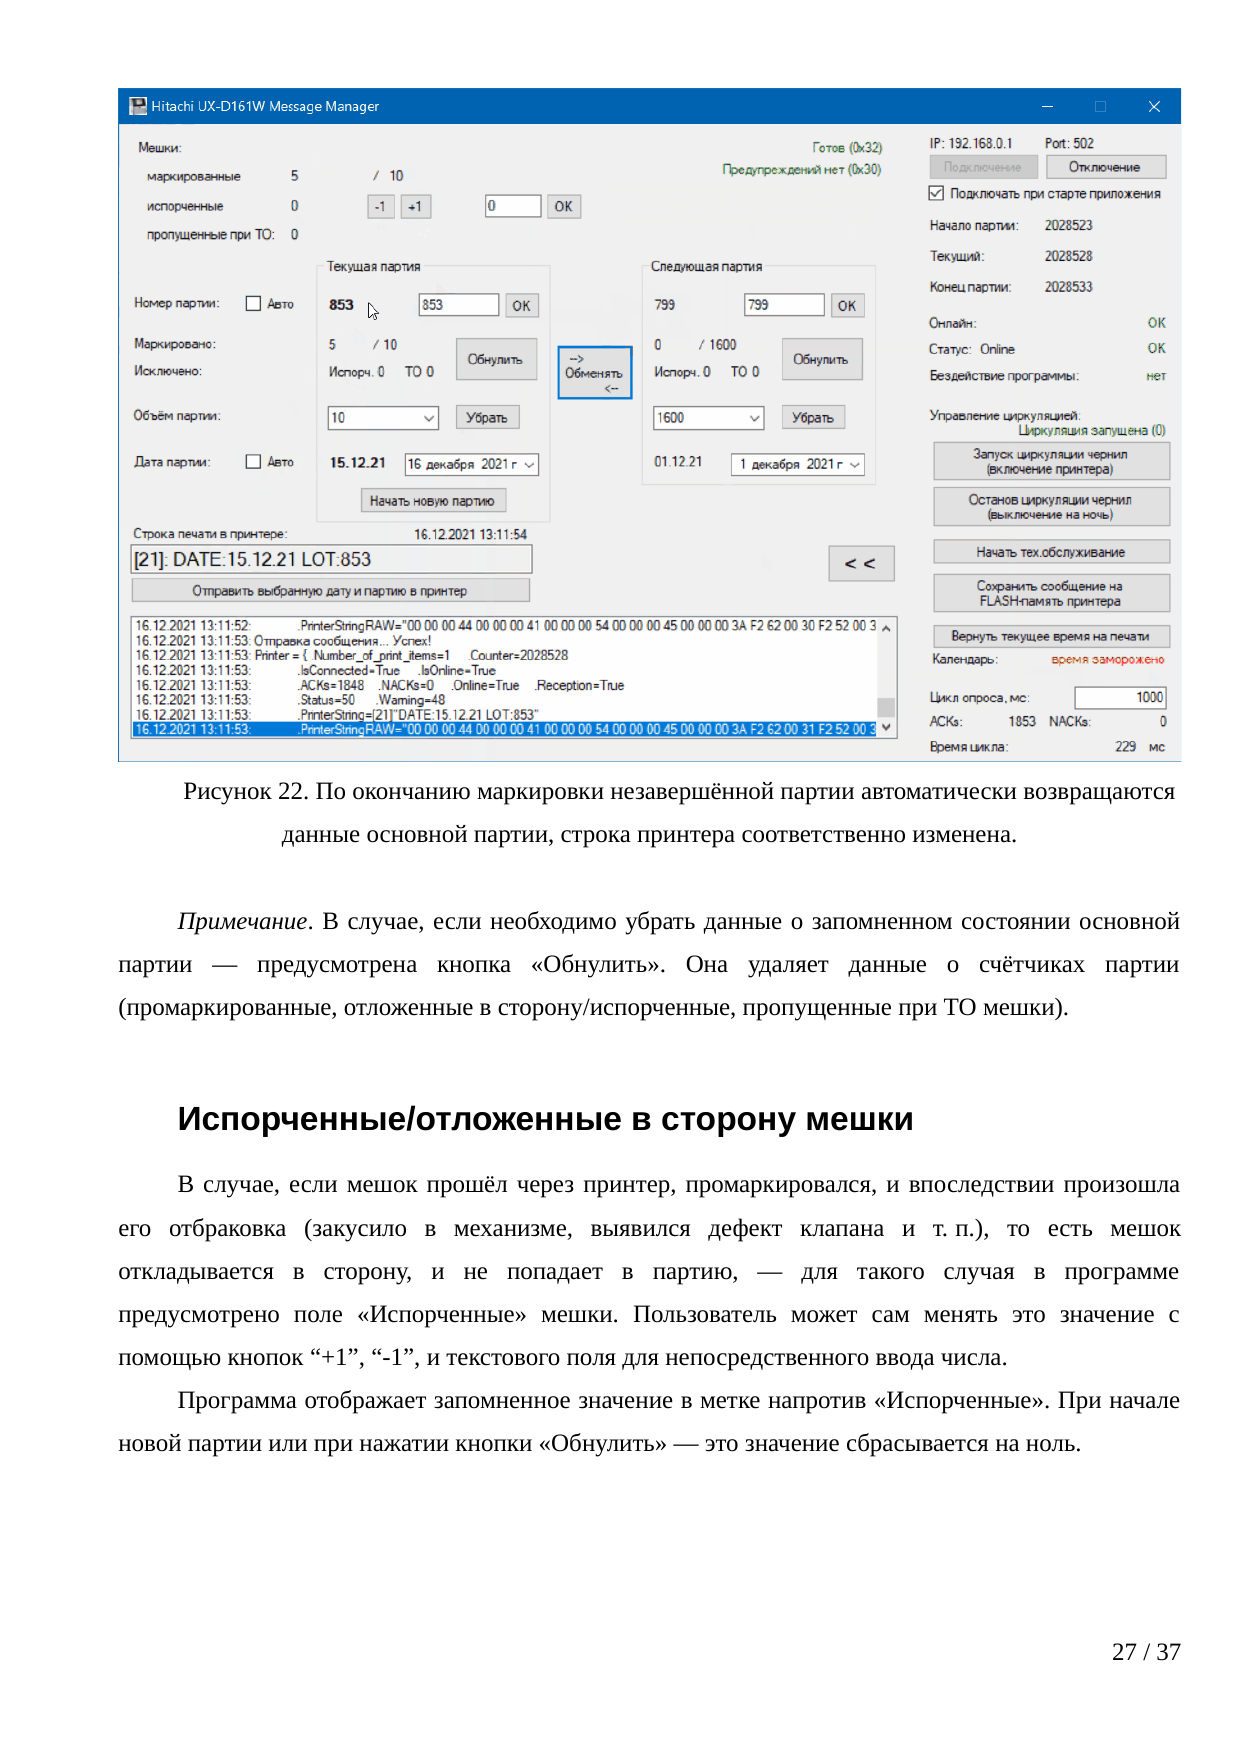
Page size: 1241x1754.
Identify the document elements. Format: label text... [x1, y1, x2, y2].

text В случае, если мешок прошёл через принтер, промаркировался, и впоследствии произошла его отбраковка (закусило в механизме, выявился дефект клапана и т. п.), то есть мешок откладывается в сторону, и не попадает в партию, — для такого случая в программе предусмотрено поле «Испорченные» мешки. Пользователь может сам менять это значение с помощью кнопок “+1”, “-1”, и текстового поля для непосредственного ввода числа. [118, 1169, 1181, 1371]
text Программа отображает запомненное значение в метке напротив «Испорченные». При начале новой партии или при нажатии кнопки «Обнулить» — это значение сбрасывается на ноль. [118, 1385, 1181, 1457]
text Примечание. В случае, если необходимо убрать данные о запомненном состоянии основной партии — предусмотрена кнопка «Обнулить». Она удаляет данные о счётчиках партии (промаркированные, отложенные в сторону/испорченные, пропущенные при ТО мешки). [118, 906, 1181, 1021]
picture [118, 88, 1182, 762]
subtitle Испорченные/отложенные в сторону мешки [118, 1099, 1181, 1138]
text Рисунок 22. По окончанию маркировки незавершённой партии автоматически возвращаются данные основной партии, строка принтера соответственно изменена. [118, 776, 1181, 848]
